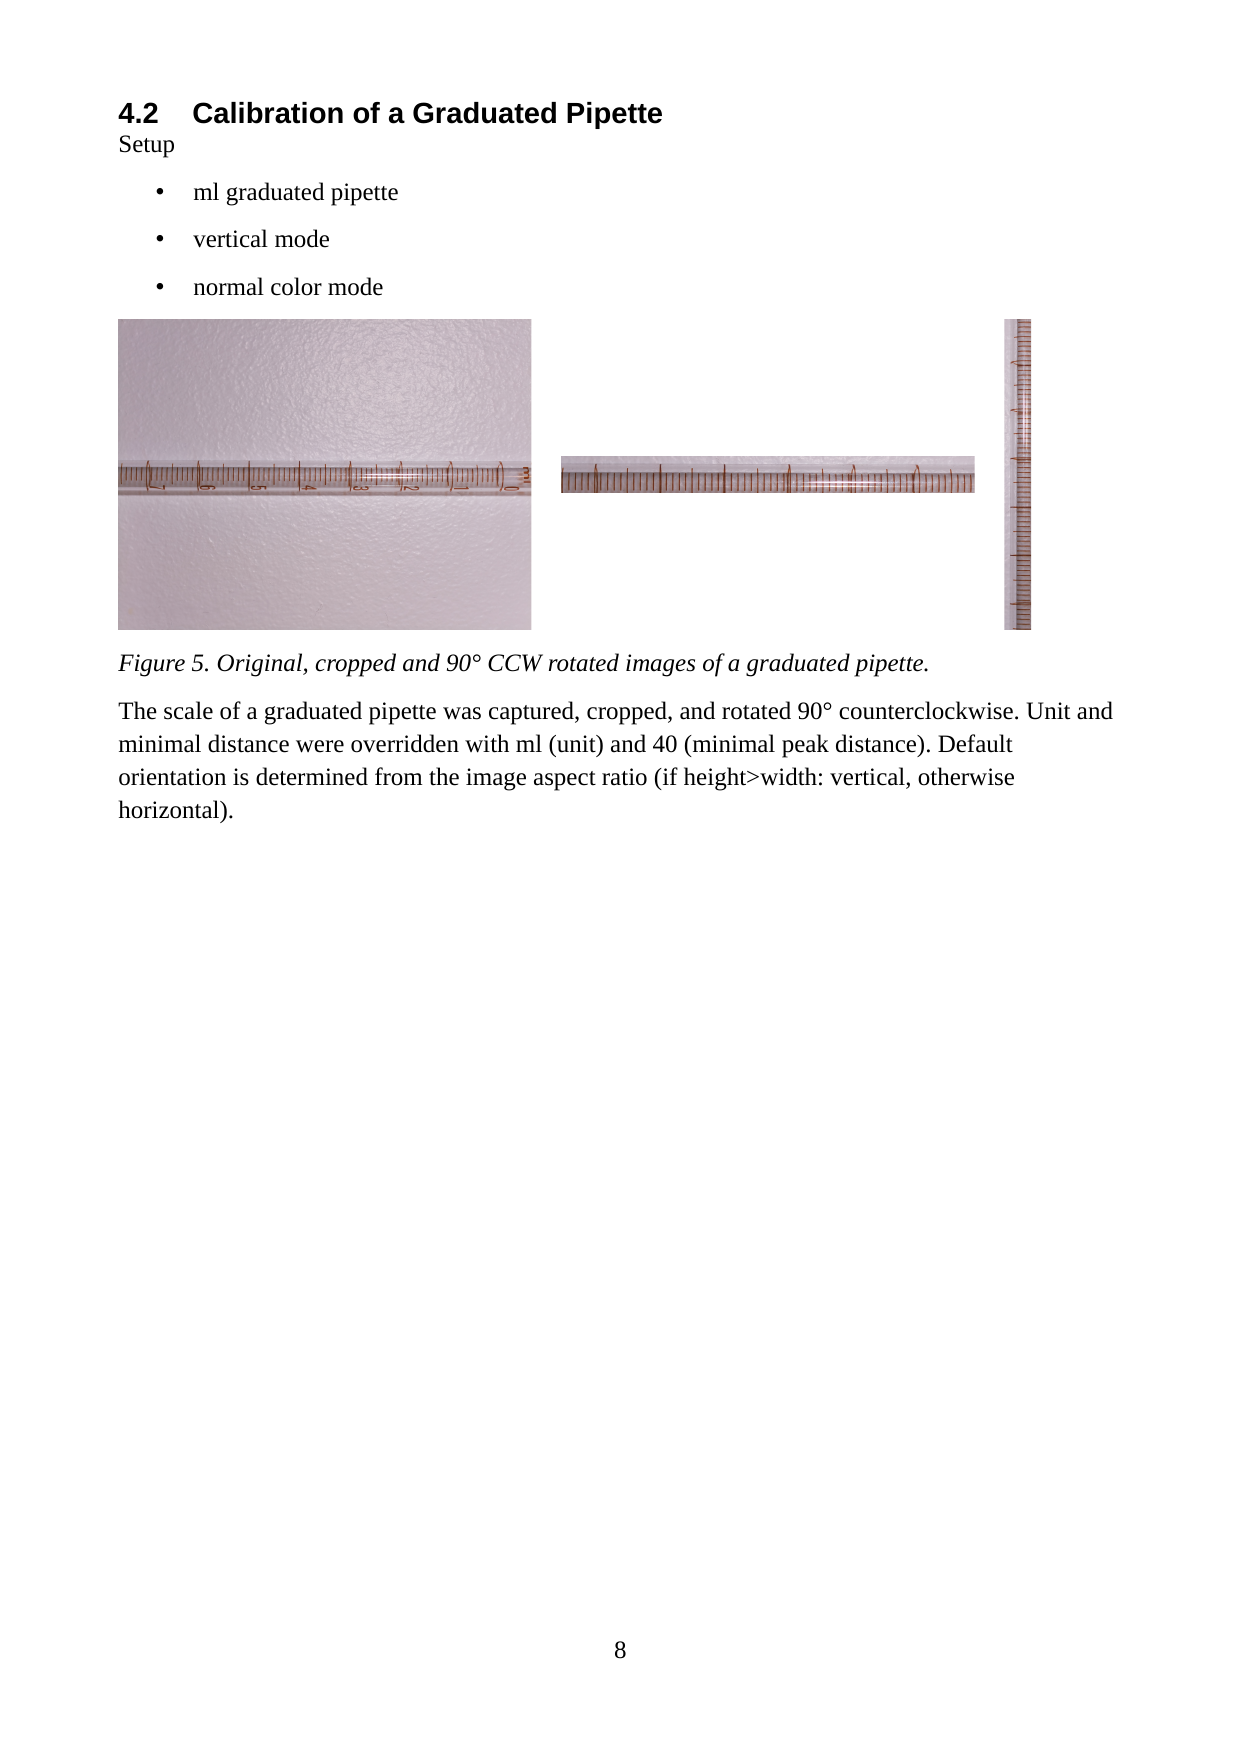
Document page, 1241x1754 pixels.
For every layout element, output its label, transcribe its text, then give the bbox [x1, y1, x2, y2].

text Figure 5. Original, cropped and 90° CCW rotated images of a graduated pipette. [118, 648, 1122, 677]
picture [561, 456, 975, 493]
text Setup [118, 129, 1122, 158]
subtitle Calibration of a Graduated Pipette [118, 96, 1122, 129]
text The scale of a graduated pipette was captured, cropped, and rotated 90° counterclockwise. Unit and minimal distance were overridden with ml (unit) and 40 (minimal peak distance). Default orientation is determined from the image aspect ratio (if height>width: vertical, otherwise horizontal). [118, 696, 1122, 823]
list normal color mode [156, 272, 1122, 301]
picture [118, 319, 532, 630]
picture [1004, 319, 1032, 630]
list ml graduated pipette [156, 177, 1122, 206]
list vertical mode [156, 224, 1122, 253]
